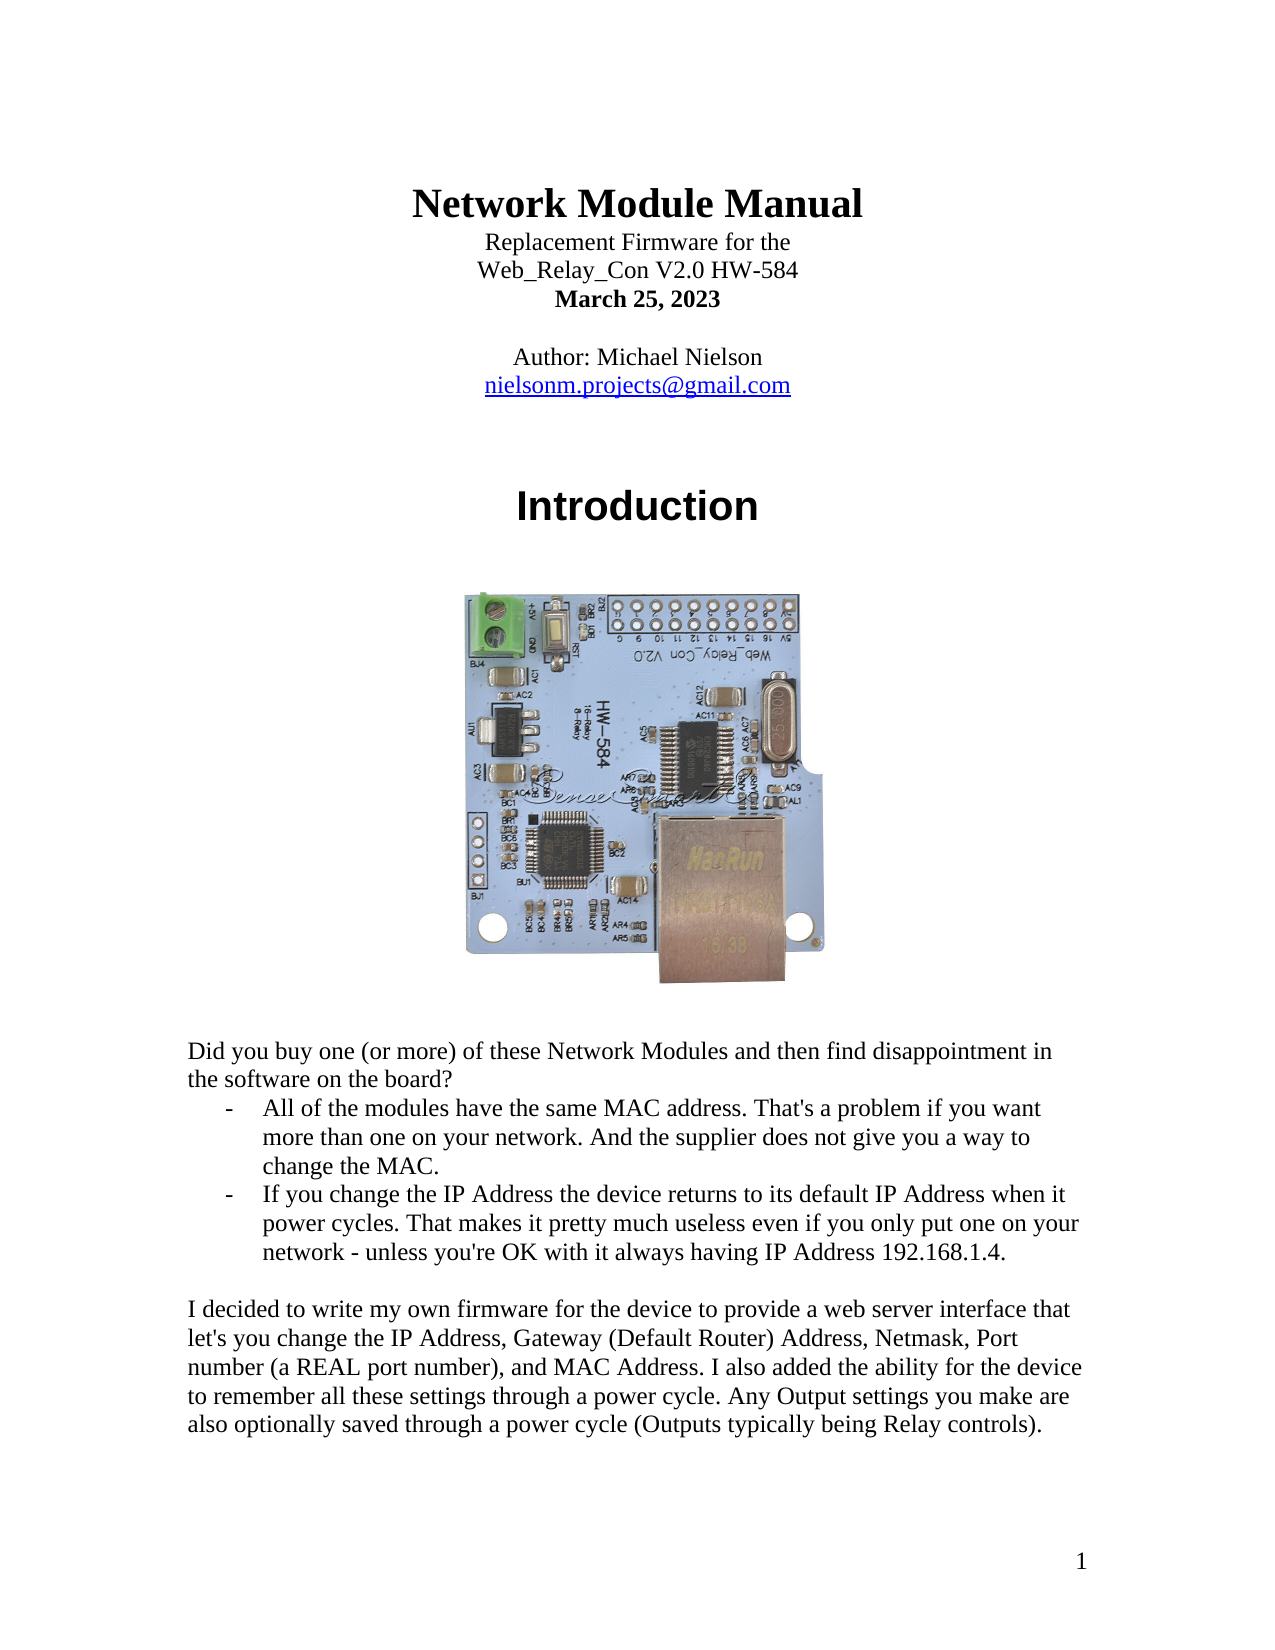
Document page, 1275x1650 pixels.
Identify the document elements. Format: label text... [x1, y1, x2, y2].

picture [387, 536, 888, 1036]
text nielsonm.projects@gmail.com [187, 370, 1087, 399]
text Did you buy one (or more) of these Network Modules and then find disappointment in the software on the board? [187, 1036, 1087, 1093]
text March 25, 2023 [187, 284, 1087, 313]
text Web_Relay_Con V2.0 HW-584 [187, 255, 1087, 284]
subtitle Introduction [187, 482, 1087, 529]
text Author: Michael Nielson [187, 342, 1087, 370]
list All of the modules have the same MAC address. That's a problem if you want more than one on your network. And the supplier does not give you a way to change the MAC. [225, 1093, 1087, 1179]
text Network Module Manual [187, 179, 1087, 227]
text I decided to write my own firmware for the device to provide a web server interface that let's you change the IP Address, Gateway (Default Router) Address, Netmask, Port number (a REAL port number), and MAC Address. I also added the ability for the device to remember all these settings through a power cycle. Any Output settings you make are also optionally saved through a power cycle (Outputs typically being Relay controls). [187, 1294, 1087, 1438]
text Replacement Firmware for the [187, 227, 1087, 255]
list If you change the IP Address the device returns to its default IP Address when it power cycles. That makes it pretty much useless even if you only put one on your network - unless you're OK with it always having IP Address 192.168.1.4. [225, 1179, 1087, 1266]
